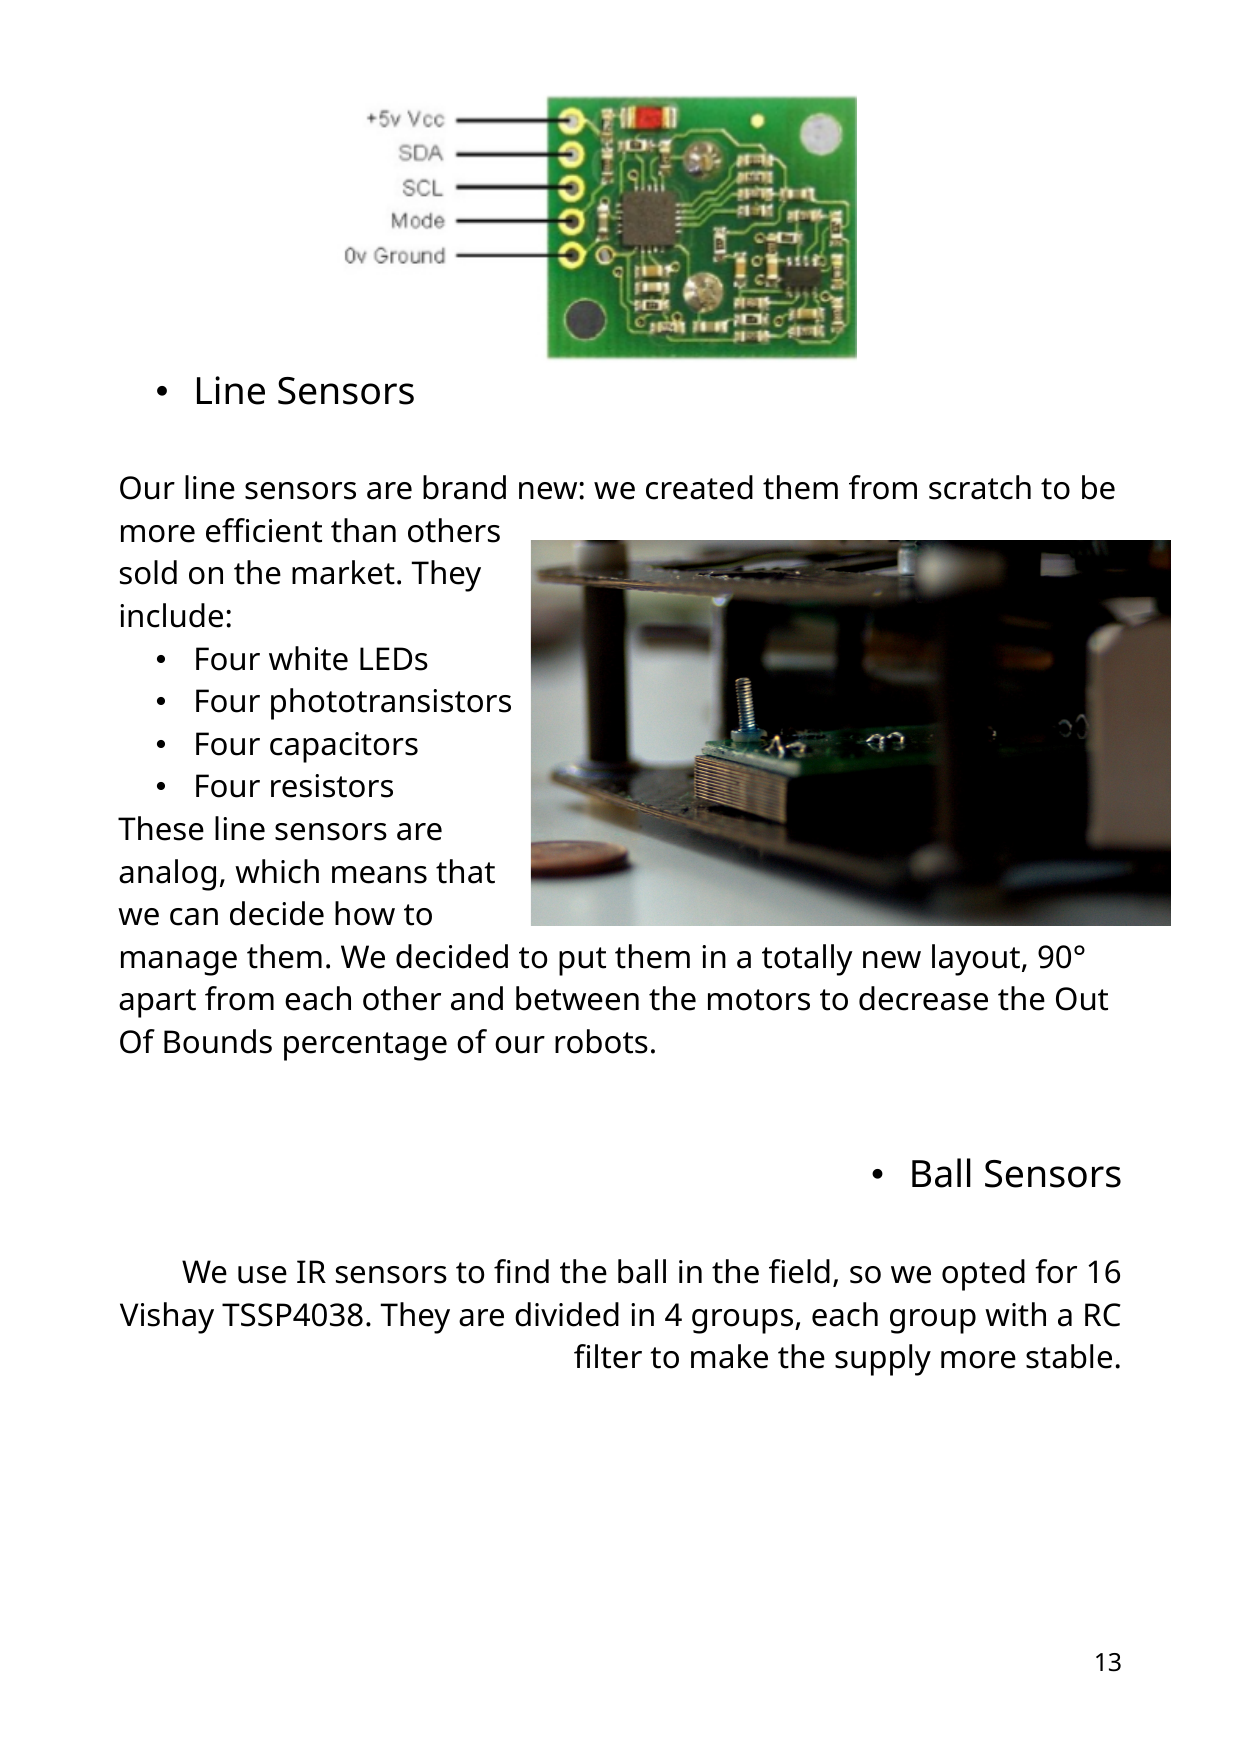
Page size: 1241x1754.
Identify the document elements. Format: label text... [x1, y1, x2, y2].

text Our line sensors are brand new: we created them from scratch to be more efficient than others sold on the market. They include: [118, 466, 1122, 637]
picture [530, 540, 1171, 926]
list Four resistors [156, 764, 530, 807]
list Ball Sensors [156, 1148, 1122, 1199]
list Four capacitors [156, 722, 530, 764]
list Four phototransistors [156, 679, 530, 722]
text We use IR sensors to find the ball in the field, so we opted for 16 Vishay TSSP4038. They are divided in 4 groups, each group with a RC filter to make the supply more stable. [118, 1250, 1122, 1378]
list Four white LEDs [156, 637, 530, 679]
picture [336, 90, 857, 364]
list Line Sensors [156, 91, 1122, 415]
text These line sensors are analog, which means that we can decide how to manage them. We decided to put them in a totally new layout, 90° apart from each other and between the motors to decrease the Out Of Bounds percentage of our robots. [118, 807, 1122, 1063]
